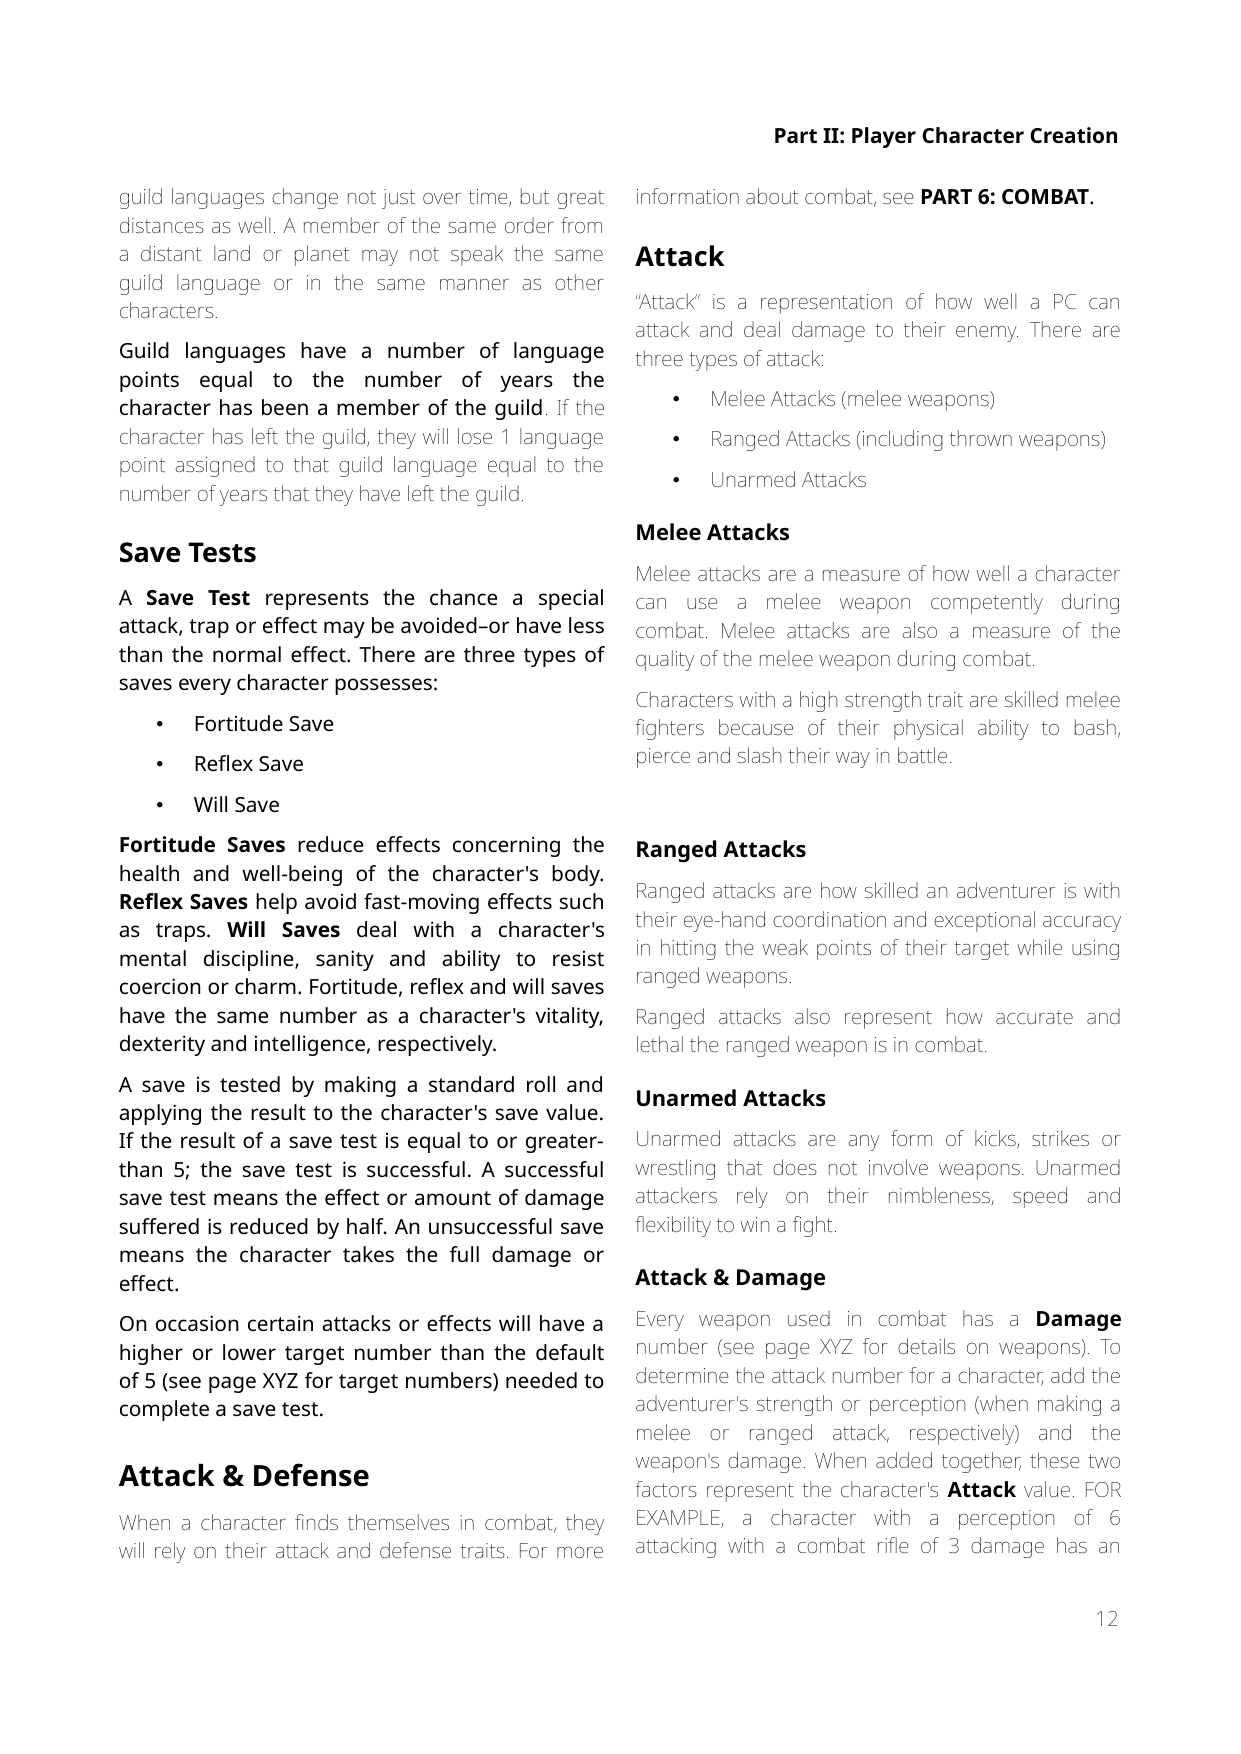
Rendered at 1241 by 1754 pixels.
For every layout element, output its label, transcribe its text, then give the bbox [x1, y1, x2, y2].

text A Save Test represents the chance a special attack, trap or effect may be avoided–or have less than the normal effect. There are three types of saves every character possesses: [118, 583, 605, 697]
text Unarmed attacks are any form of kicks, strikes or wrestling that does not involve weapons. Unarmed attackers rely on their nimbleness, speed and flexibility to win a fight. [635, 1124, 1122, 1238]
text Ranged attacks also represent how accurate and lethal the ranged weapon is in combat. [635, 1002, 1122, 1059]
subtitle Attack & Defense [118, 1456, 605, 1495]
text When a character finds themselves in combat, they will rely on their attack and defense traits. For more [118, 1508, 605, 1565]
list Ranged Attacks (including thrown weapons) [673, 424, 1122, 453]
text Every weapon used in combat has a Damage number (see page XYZ for details on weapons). To determine the attack number for a character, add the adventurer's strength or perception (when making a melee or ranged attack, respectively) and the weapon's damage. When added together, these two factors represent the character's Attack value. FOR EXAMPLE, a character with a perception of 6 attacking with a combat rifle of 3 damage has an [635, 1304, 1122, 1560]
list Fortitude Save [156, 709, 605, 737]
text Ranged attacks are how skilled an adventurer is with their eye-hand coordination and exceptional accuracy in hitting the weak points of their target while using ranged weapons. [635, 876, 1122, 990]
text Guild languages have a number of language points equal to the number of years the character has been a member of the guild. If the character has left the guild, they will lose 1 language point assigned to that guild language equal to the number of years that they have left the guild. [118, 337, 605, 507]
text Attack & Damage [635, 1262, 1122, 1292]
text A save is tested by making a standard roll and applying the result to the character's save value. If the result of a save test is equal to or greater-than 5; the save test is successful. A successful save test means the effect or amount of damage suffered is reduced by half. An unsuccessful save means the character takes the full damage or effect. [118, 1070, 605, 1297]
text Characters with a high strength trait are skilled melee fighters because of their physical ability to bash, pierce and slash their way in battle. [635, 685, 1122, 770]
list Melee Attacks (melee weapons) [673, 384, 1122, 412]
text Fortitude Saves reduce effects concerning the health and well-being of the character's body. Reflex Saves help avoid fast-moving effects such as traps. Will Saves deal with a character's mental discipline, sanity and ability to resist coercion or charm. Fortitude, reflex and will saves have the same number as a character's vitality, dexterity and intelligence, respectively. [118, 830, 605, 1058]
text Melee Attacks [635, 517, 1122, 547]
subtitle Save Tests [118, 534, 605, 571]
text guild languages change not just over time, but great distances as well. A member of the same order from a distant land or planet may not speak the same guild language or in the same manner as other characters. [118, 182, 605, 325]
text On occasion certain attacks or effects will have a higher or lower target number than the default of 5 (see page XYZ for target numbers) needed to complete a save test. [118, 1309, 605, 1423]
list Will Save [156, 790, 605, 818]
list Unarmed Attacks [673, 465, 1122, 493]
list Reflex Save [156, 749, 605, 778]
text information about combat, see PART 6: COMBAT. [635, 182, 1122, 211]
text Ranged Attacks [635, 834, 1122, 864]
text Unarmed Attacks [635, 1083, 1122, 1113]
text “Attack” is a representation of how well a PC can attack and deal damage to their enemy. There are three types of attack: [635, 287, 1122, 372]
text Attack [635, 238, 1122, 275]
text Melee attacks are a measure of how well a character can use a melee weapon competently during combat. Melee attacks are also a measure of the quality of the melee weapon during combat. [635, 559, 1122, 673]
